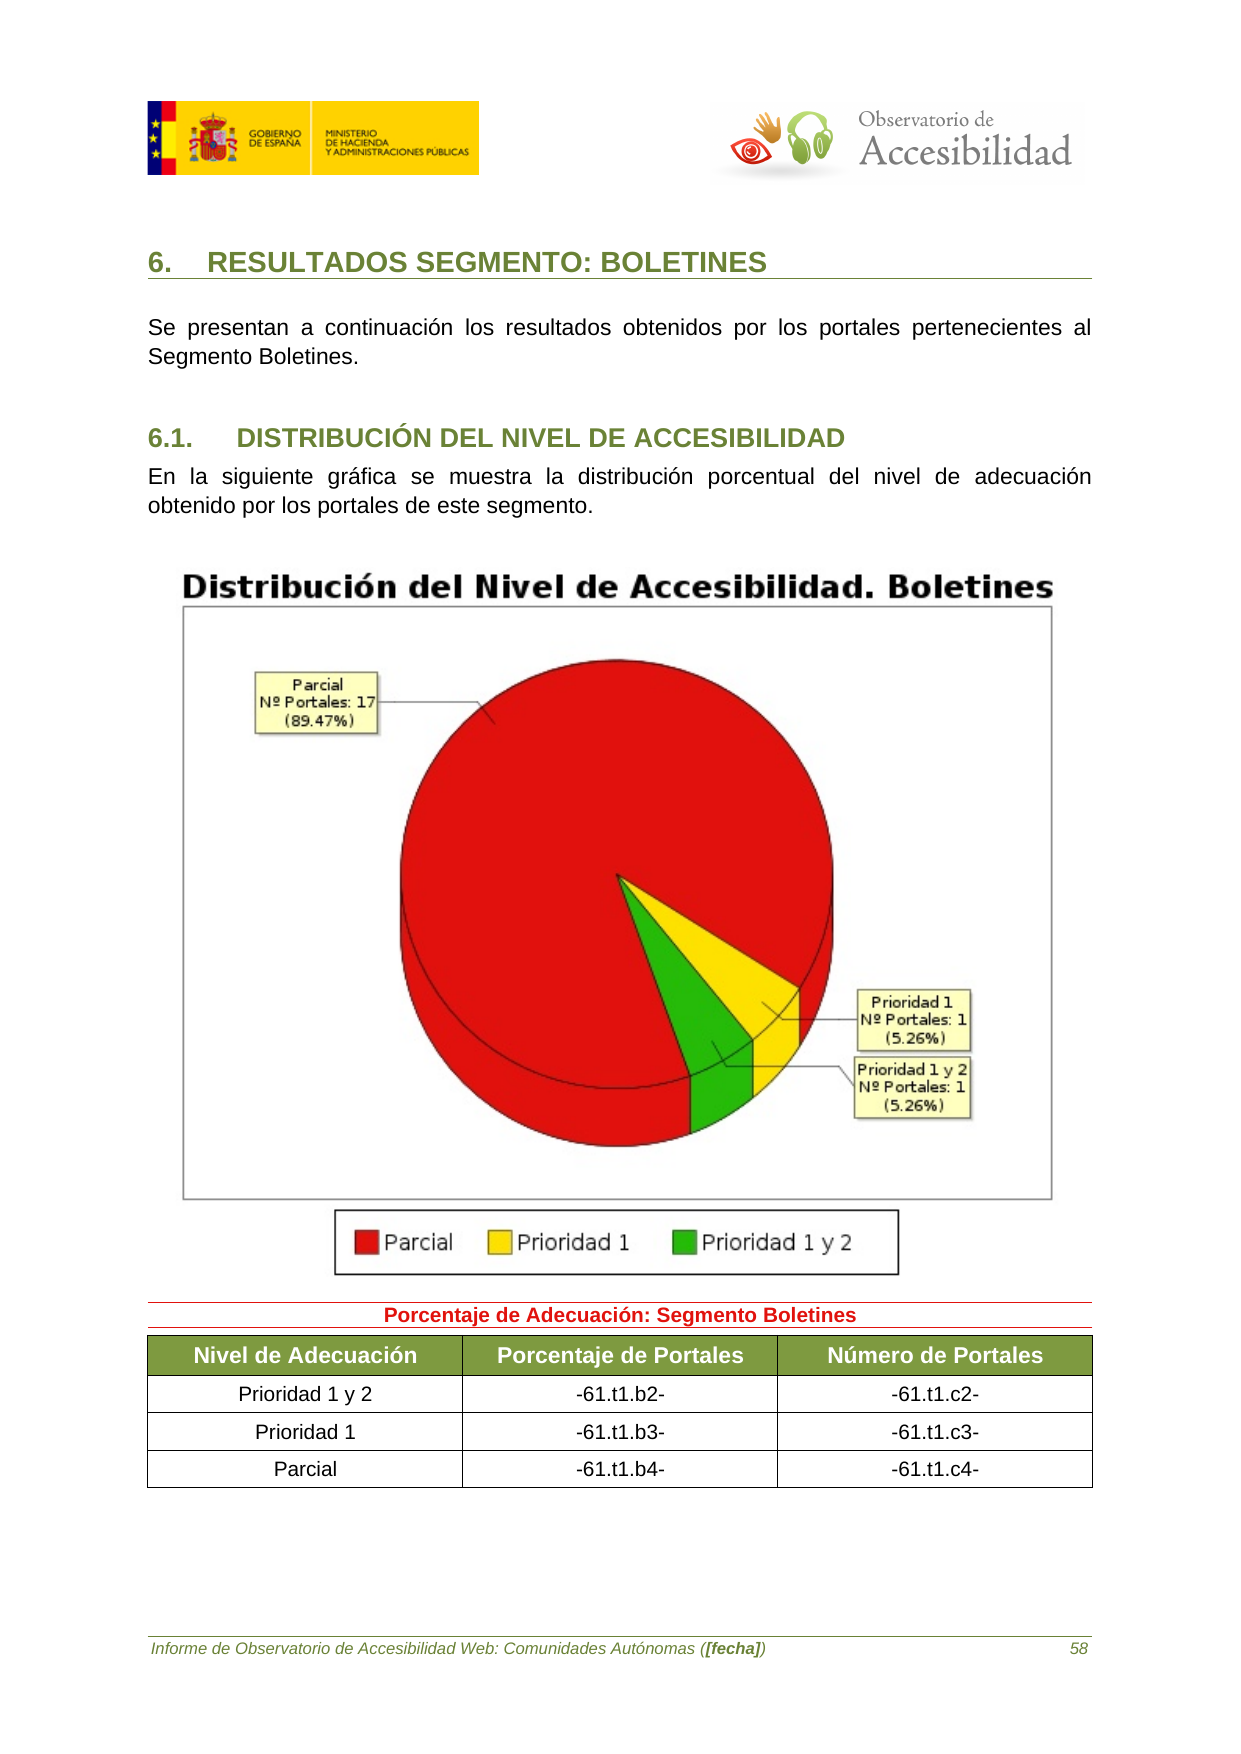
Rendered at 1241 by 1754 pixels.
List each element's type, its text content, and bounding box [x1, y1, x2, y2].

table_cell -61.t1.b3- [463, 1413, 777, 1450]
picture [175, 567, 1059, 1277]
table_cell -61.t1.c4- [778, 1451, 1092, 1487]
table_cell Parcial [148, 1451, 462, 1487]
table_header Nivel de Adecuación [148, 1336, 462, 1375]
picture [147, 101, 479, 175]
table_header Número de Portales [778, 1336, 1092, 1375]
table_cell -61.t1.c3- [778, 1413, 1092, 1450]
subtitle Distribución del nivel de accesibilidad [148, 422, 1092, 453]
subtitle Resultados Segmento: Boletines [148, 245, 1092, 278]
picture [710, 102, 1086, 185]
table_cell -61.t1.c2- [778, 1376, 1092, 1412]
table_header Porcentaje de Portales [463, 1336, 777, 1375]
table_cell -61.t1.b4- [463, 1451, 777, 1487]
text En la siguiente gráfica se muestra la distribución porcentual del nivel de adecuación obtenido por los portales de este segmento. [148, 463, 1092, 518]
table_cell Prioridad 1 [148, 1413, 462, 1450]
text Se presentan a continuación los resultados obtenidos por los portales pertenecientes al Segmento Boletines. [148, 314, 1092, 369]
table_cell -61.t1.b2- [463, 1376, 777, 1412]
table_cell Prioridad 1 y 2 [148, 1376, 462, 1412]
text Porcentaje de Adecuación: Segmento Boletines [148, 1303, 1092, 1327]
